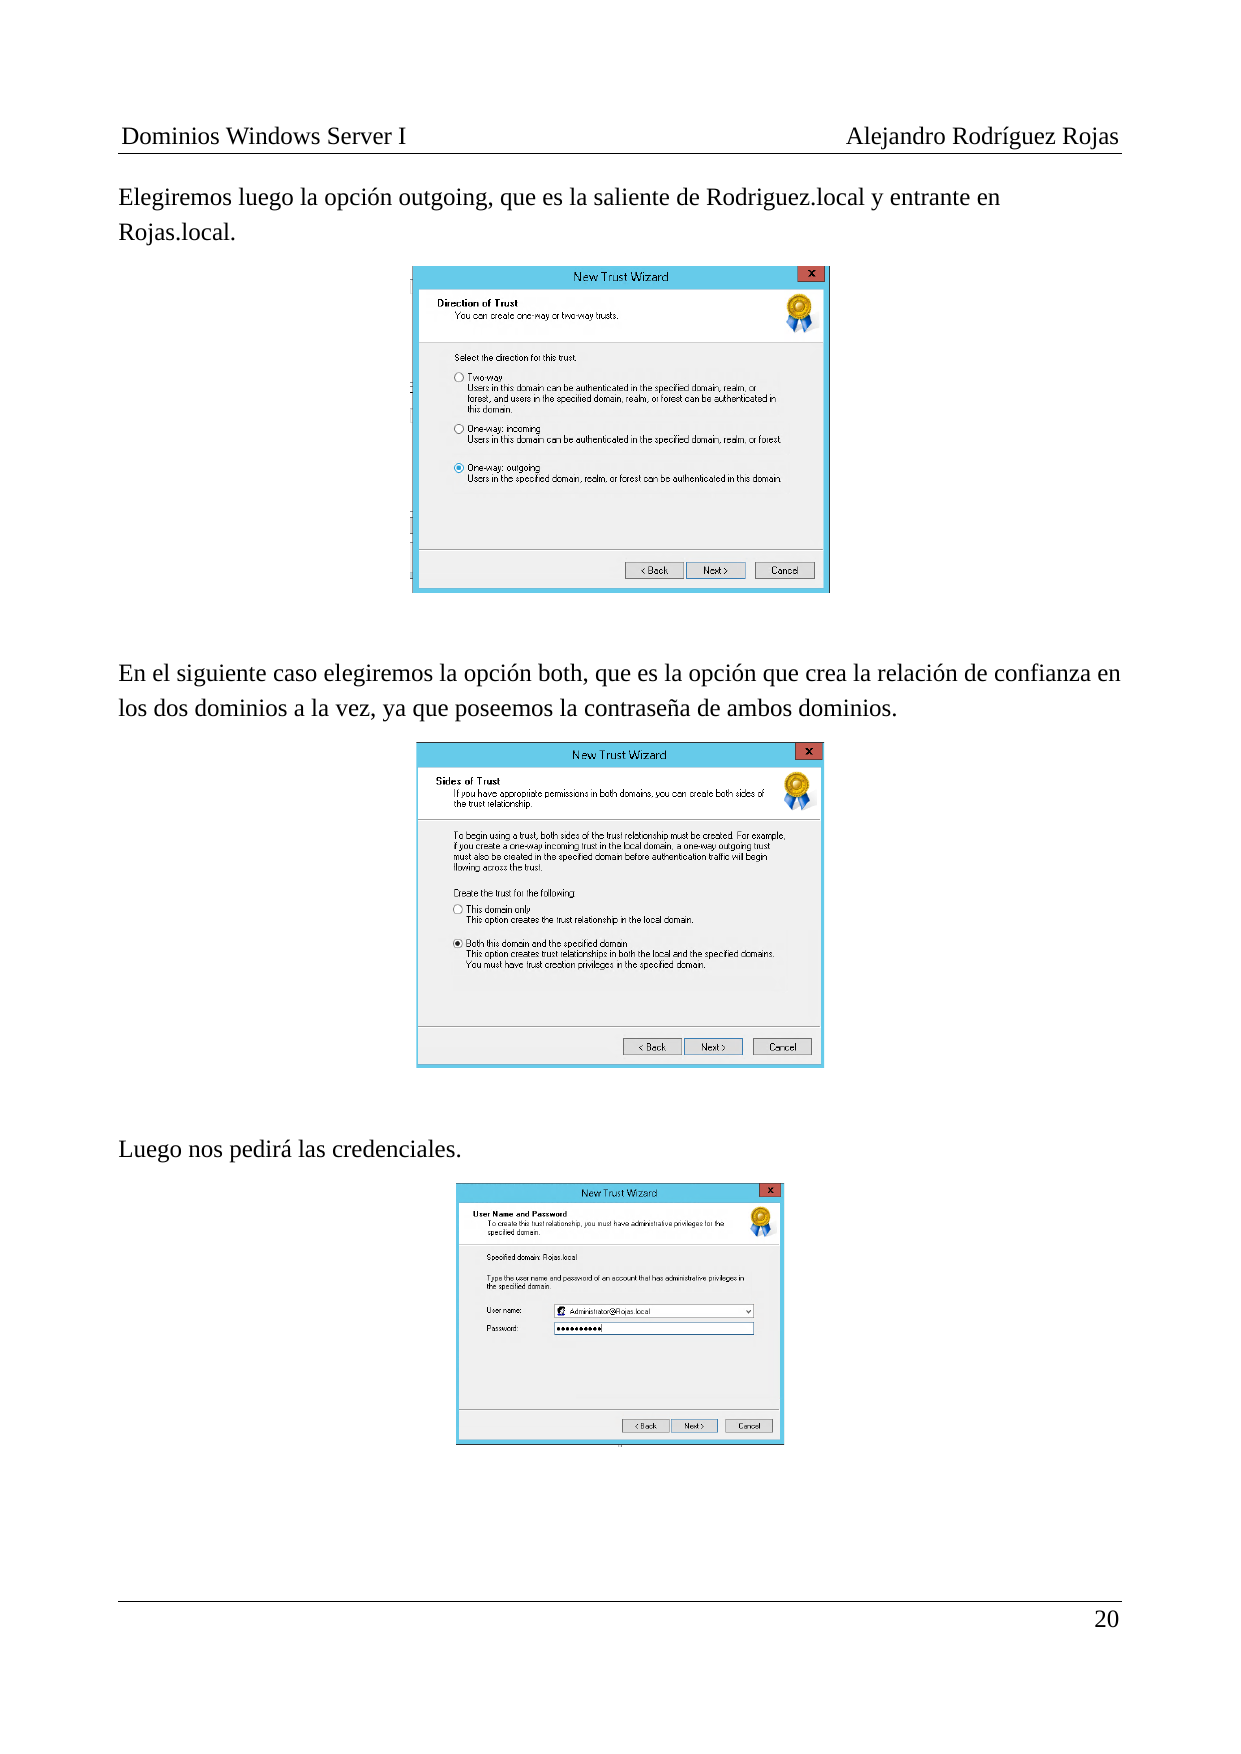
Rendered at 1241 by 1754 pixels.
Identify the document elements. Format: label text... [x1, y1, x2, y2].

text Elegiremos luego la opción outgoing, que es la saliente de Rodriguez.local y entrante en Rojas.local. [118, 182, 1122, 246]
picture [456, 1183, 579, 1447]
picture [416, 742, 570, 1068]
picture [410, 266, 566, 593]
text En el siguiente caso elegiremos la opción both, que es la opción que crea la relación de confianza en los dos dominios a la vez, ya que poseemos la contraseña de ambos dominios. [118, 658, 1122, 722]
text Luego nos pedirá las credenciales. [118, 1134, 1122, 1163]
